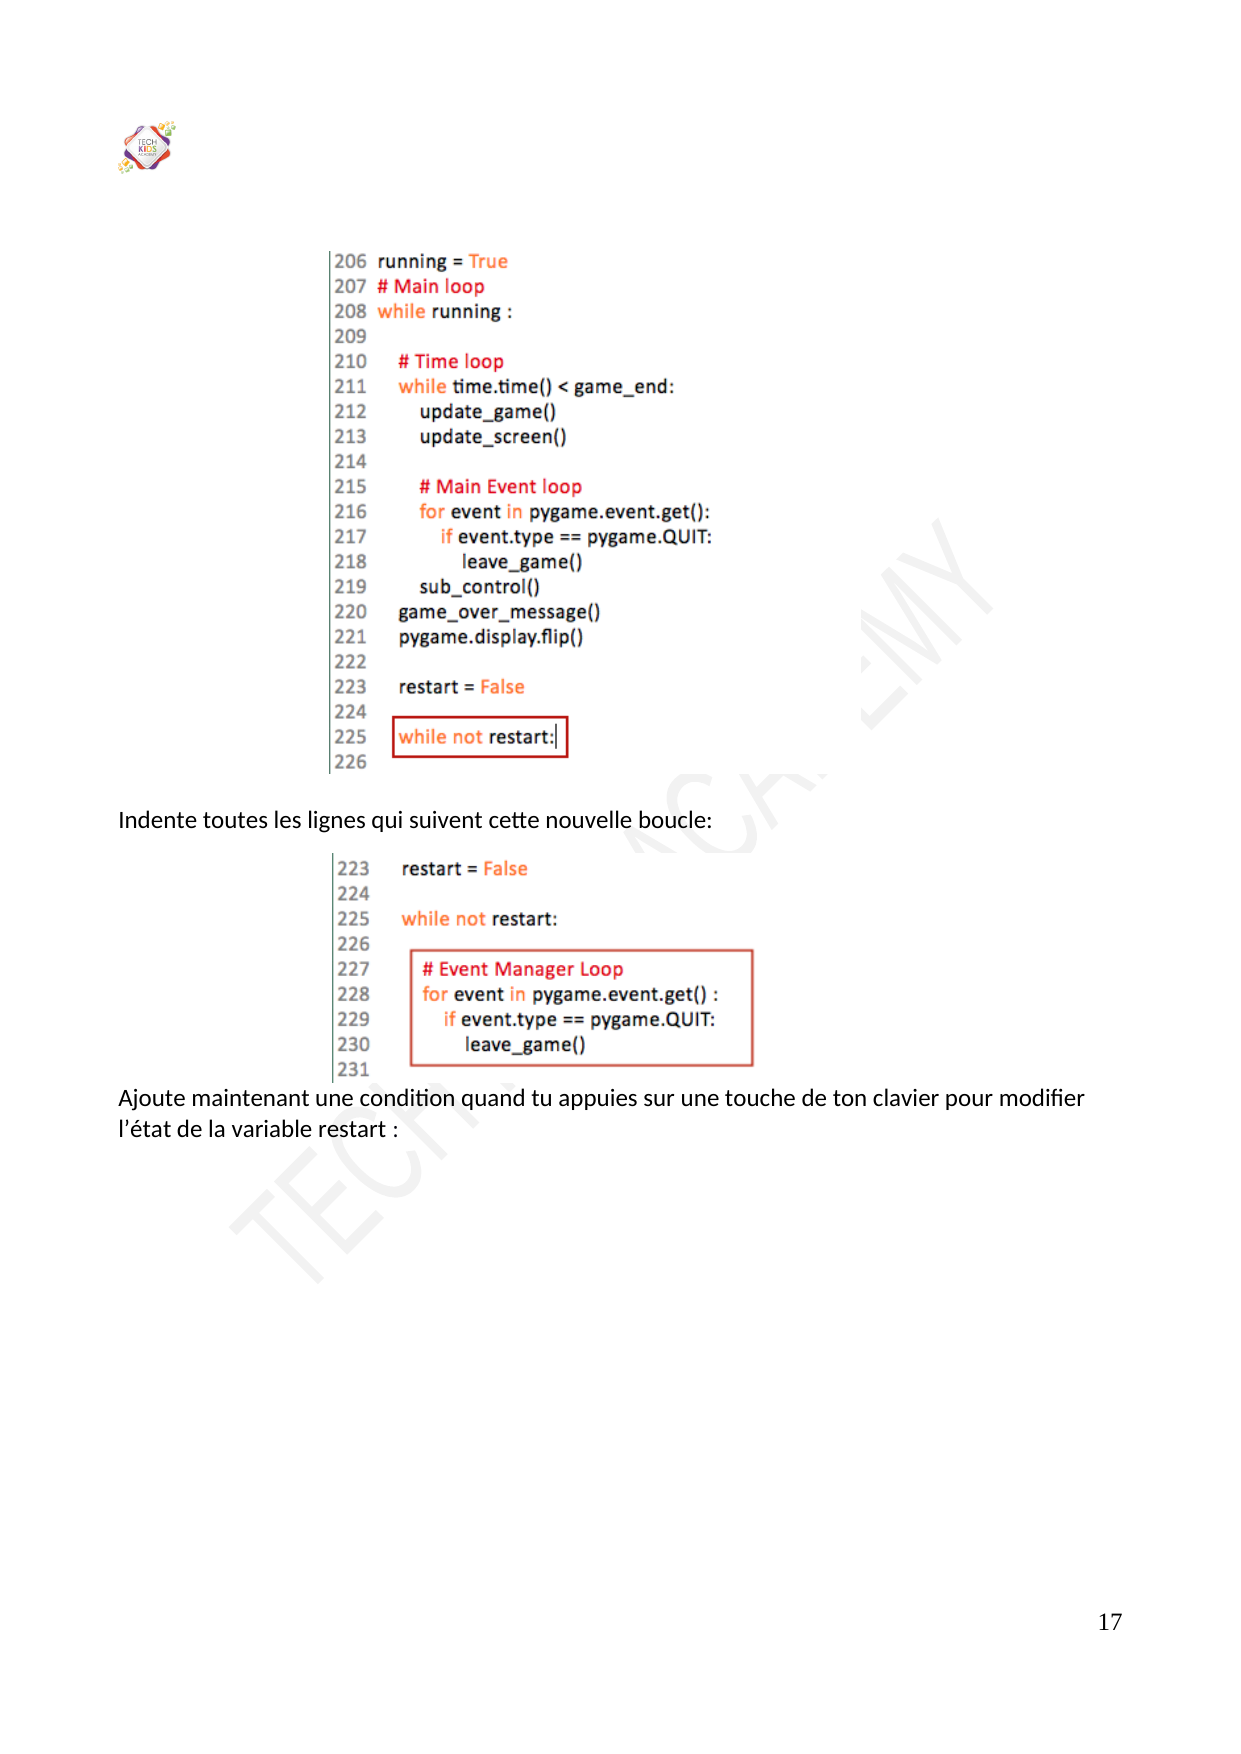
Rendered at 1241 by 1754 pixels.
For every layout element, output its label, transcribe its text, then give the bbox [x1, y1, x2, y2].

text Ajoute maintenant une condition quand tu appuies sur une touche de ton clavier pour modifier l’état de la variable restart : [118, 1047, 423, 1143]
text Ajoute maintenant une condition quand tu appuies sur une touche de ton clavier pour modifier l’état de la variable restart : [415, 1047, 1122, 1143]
text Indente toutes les lignes qui suivent cette nouvelle boucle: [118, 804, 684, 835]
picture [329, 251, 861, 774]
text Indente toutes les lignes qui suivent cette nouvelle boucle: [678, 804, 1122, 835]
picture [332, 853, 834, 1083]
picture [118, 118, 176, 176]
